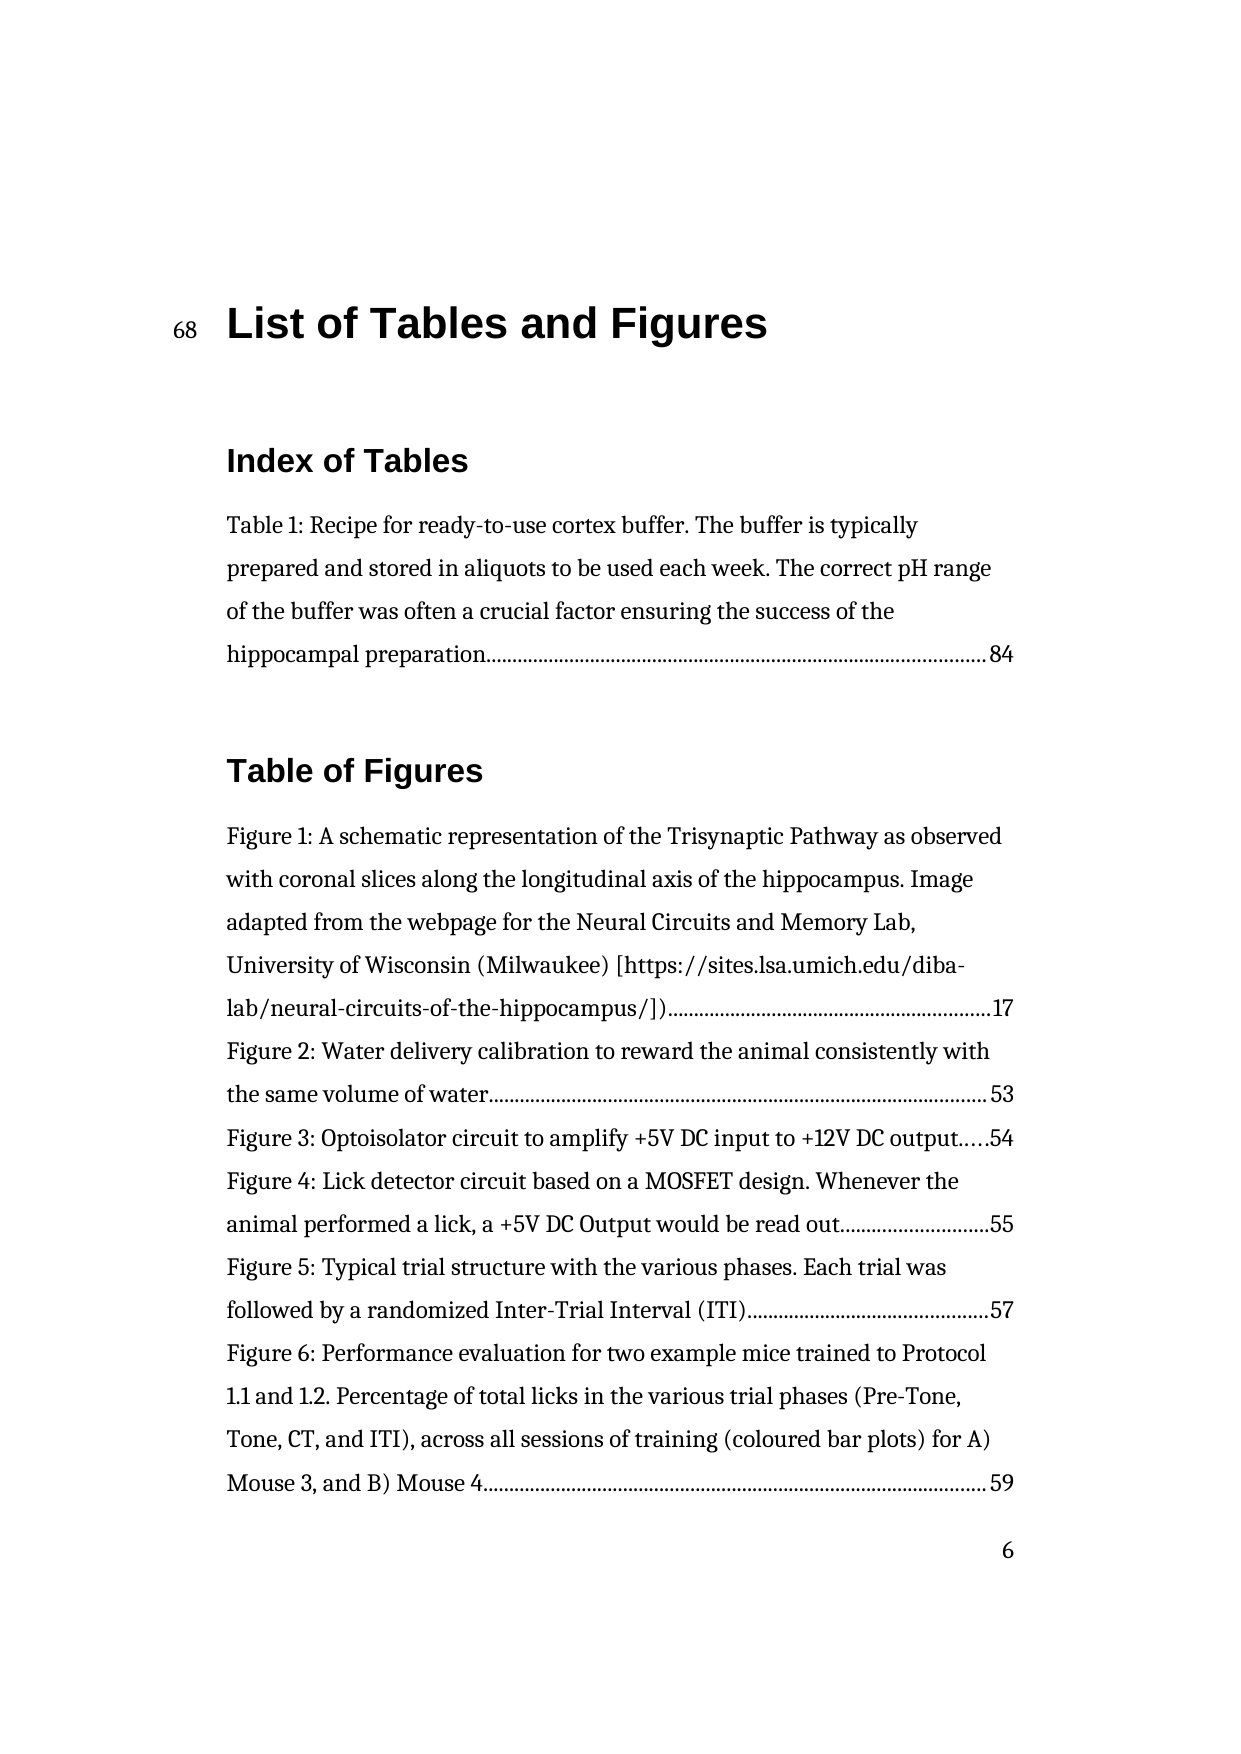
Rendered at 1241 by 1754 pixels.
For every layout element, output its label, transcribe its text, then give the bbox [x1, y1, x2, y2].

text Figure 1: A schematic representation of the Trisynaptic Pathway as observed with coronal slices along the longitudinal axis of the hippocampus. Image adapted from the webpage for the Neural Circuits and Memory Lab, University of Wisconsin (Milwaukee) [https://sites.lsa.umich.edu/diba-lab/neural-circuits-of-the-hippocampus/]) 17 [226, 822, 1014, 1023]
text Figure 4: Lick detector circuit based on a MOSFET design. Whenever the animal performed a lick, a +5V DC Output would be read out. 55 [226, 1167, 1014, 1238]
text Figure 3: Optoisolator circuit to amplify +5V DC input to +12V DC output. 54 [226, 1123, 1014, 1152]
subtitle List of Tables and Figures [226, 297, 1014, 347]
text Figure 2: Water delivery calibration to reward the animal consistently with the same volume of water. 53 [226, 1037, 1014, 1109]
text Table 1: Recipe for ready-to-use cortex buffer. The buffer is typically prepared and stored in aliquots to be used each week. The correct pH range of the buffer was often a crucial factor ensuring the success of the hippocampal preparation. 84 [226, 511, 1014, 669]
subtitle Table of Figures [226, 751, 1014, 790]
text Figure 6: Performance evaluation for two example mice trained to Protocol 1.1 and 1.2. Percentage of total licks in the various trial phases (Pre-Tone, Tone, CT, and ITI), across all sessions of training (coloured bar plots) for A) Mouse 3, and B) Mouse 4 59 [226, 1339, 1014, 1497]
text Figure 5: Typical trial structure with the various phases. Each trial was followed by a randomized Inter-Trial Interval (ITI). 57 [226, 1253, 1014, 1325]
subtitle Index of Tables [226, 441, 1014, 479]
